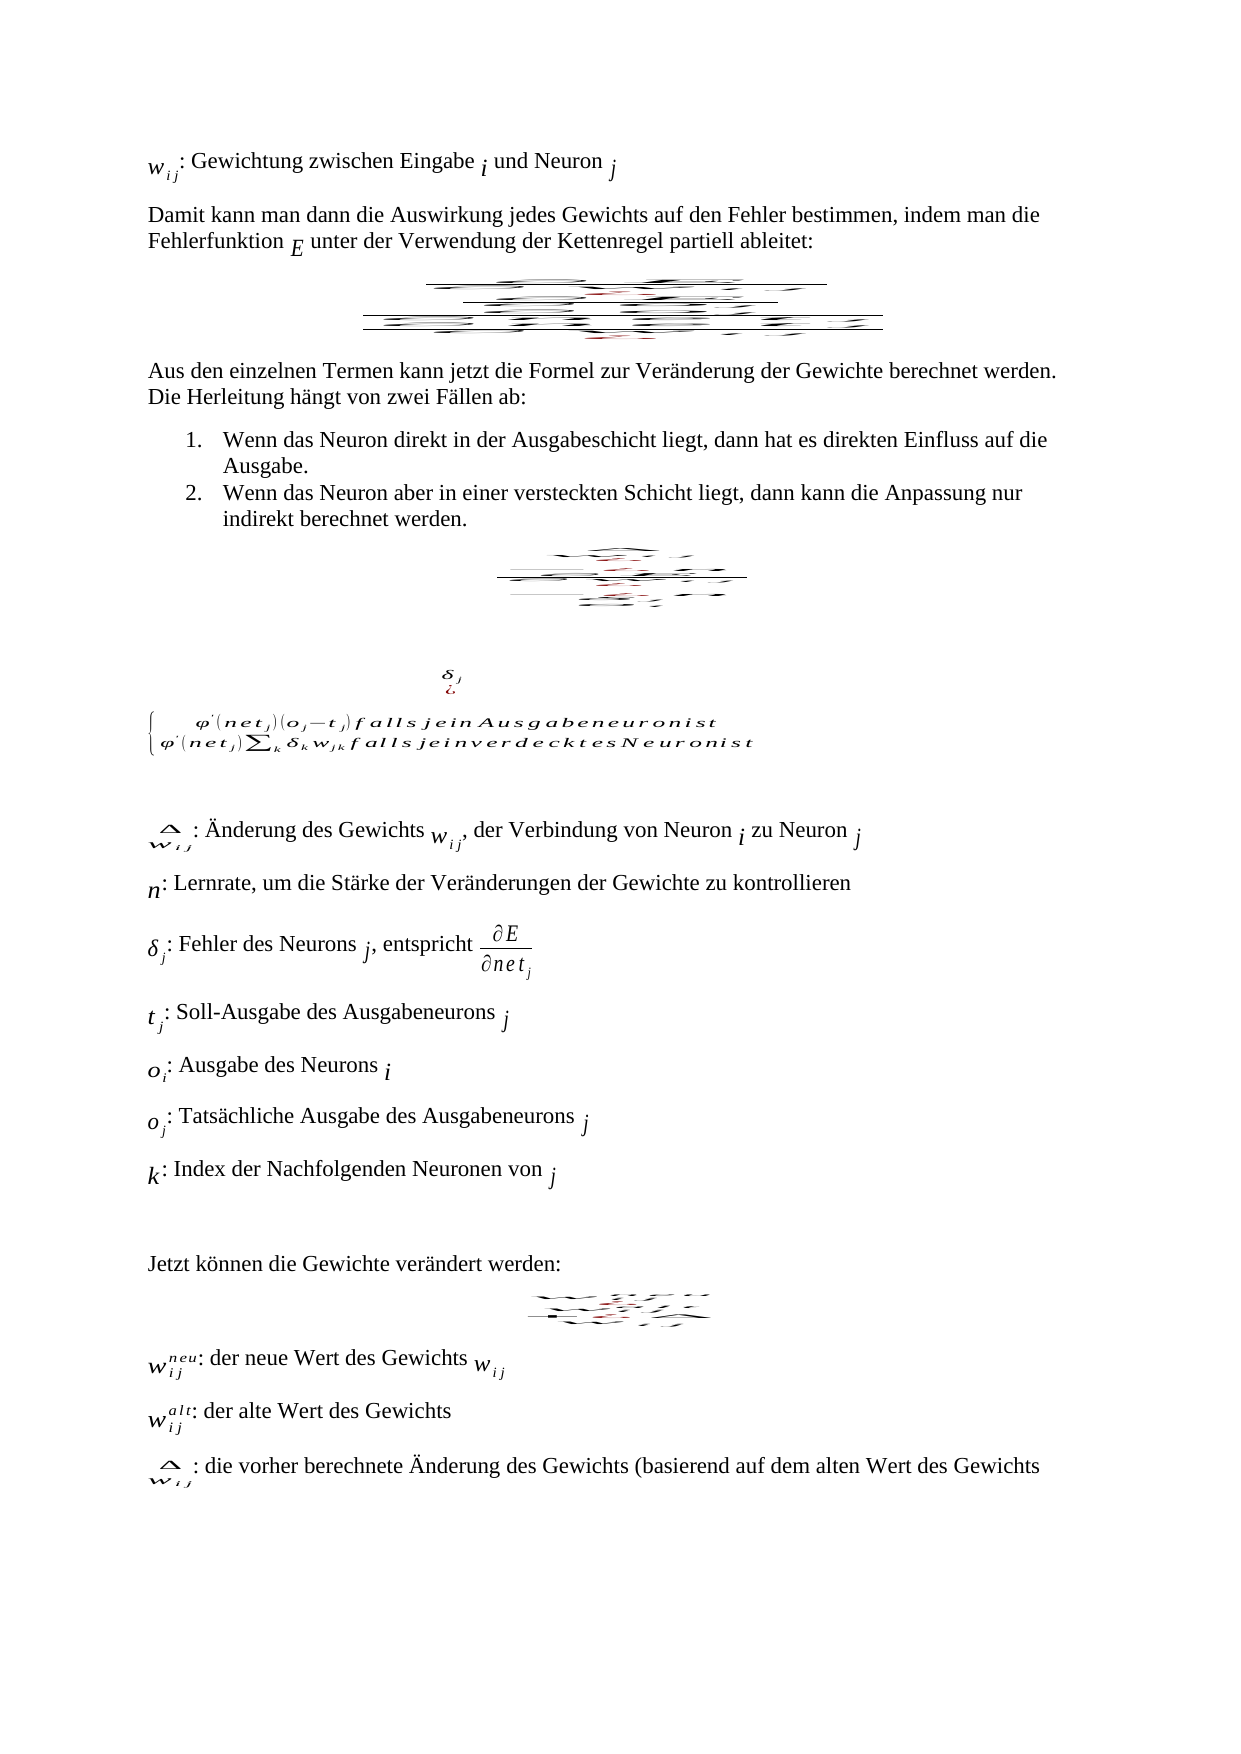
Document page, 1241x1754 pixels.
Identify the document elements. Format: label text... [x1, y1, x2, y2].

text : die vorher berechnete Änderung des Gewichts (basierend auf dem alten Wert des Gewichts [148, 1452, 1093, 1489]
text Aus den einzelnen Termen kann jetzt die Formel zur Veränderung der Gewichte berechnet werden. Die Herleitung hängt von zwei Fällen ab: [148, 357, 1093, 409]
text Damit kann man dann die Auswirkung jedes Gewichts auf den Fehler bestimmen, indem man die Fehlerfunktion unter der Verwendung der Kettenregel partiell ableitet: [148, 201, 1093, 262]
text : Soll-Ausgabe des Ausgabeneurons [148, 998, 1093, 1034]
text : Gewichtung zwischen Eingabe und Neuron [148, 148, 1093, 184]
list Wenn das Neuron aber in einer versteckten Schicht liegt, dann kann die Anpassung nur indirekt berechnet werden. [185, 479, 1093, 531]
text Jetzt können die Gewichte verändert werden: [148, 1250, 1093, 1277]
text : Lernrate, um die Stärke der Veränderungen der Gewichte zu kontrollieren [148, 869, 1093, 904]
text : Fehler des Neurons , entspricht [148, 921, 1093, 981]
text : Tatsächliche Ausgabe des Ausgabeneurons [148, 1102, 1093, 1139]
text : Änderung des Gewichts , der Verbindung von Neuron zu Neuron [148, 816, 1093, 853]
text : Ausgabe des Neurons [148, 1051, 1093, 1086]
list Wenn das Neuron direkt in der Ausgabeschicht liegt, dann hat es direkten Einfluss auf die Ausgabe. [185, 426, 1093, 479]
text : Index der Nachfolgenden Neuronen von [148, 1156, 1093, 1191]
text : der alte Wert des Gewichts [148, 1397, 1093, 1436]
text : der neue Wert des Gewichts [148, 1344, 1093, 1381]
